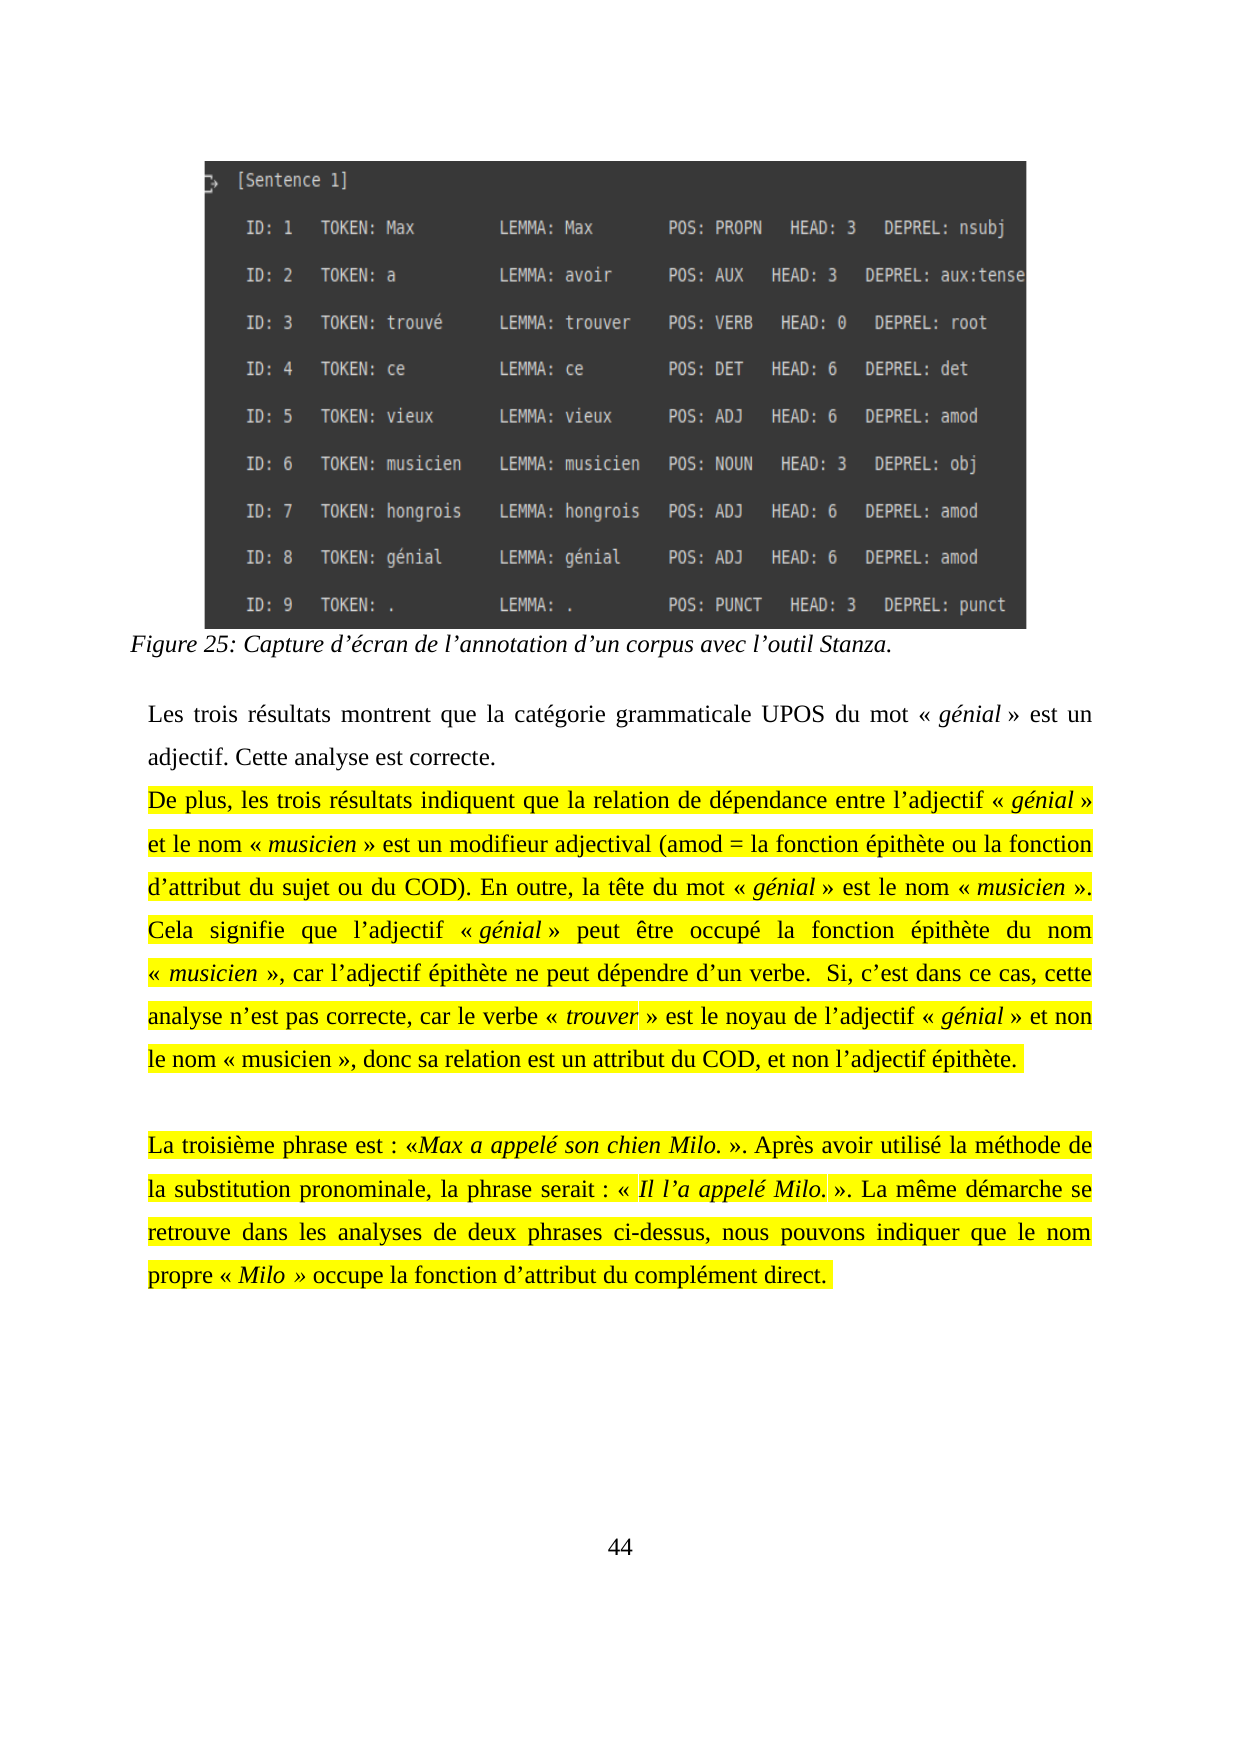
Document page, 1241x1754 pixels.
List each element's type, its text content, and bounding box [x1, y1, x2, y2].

text [130, 148, 1101, 161]
text La troisième phrase est : «Max a appelé son chien Milo. ». Après avoir utilisé la méthode de la substitution pronominale, la phrase serait : « Il l’a appelé Milo. ». La même démarche se retrouve dans les analyses de deux phrases ci-dessus, nous pouvons indiquer que le nom propre « Milo » occupe la fonction d’attribut du complément direct. [148, 1131, 1092, 1289]
text Les trois résultats montrent que la catégorie grammaticale UPOS du mot « génial » est un adjectif. Cette analyse est correcte. [130, 657, 1101, 771]
picture [204, 161, 1027, 629]
text De plus, les trois résultats indiquent que la relation de dépendance entre l’adjectif « génial » et le nom « musicien » est un modifieur adjectival (amod = la fonction épithète ou la fonction d’attribut du sujet ou du COD). En outre, la tête du mot « génial » est le nom « musicien ». Cela signifie que l’adjectif « génial » peut être occupé la fonction épithète du nom « musicien », car l’adjectif épithète ne peut dépendre d’un verbe. Si, c’est dans ce cas, cette analyse n’est pas correcte, car le verbe « trouver » est le noyau de l’adjectif « génial » et non le nom « musicien », donc sa relation est un attribut du COD, et non l’adjectif épithète. [148, 786, 1092, 1073]
text Figure 25: Capture d’écran de l’annotation d’un corpus avec l’outil Stanza. [130, 161, 1101, 657]
